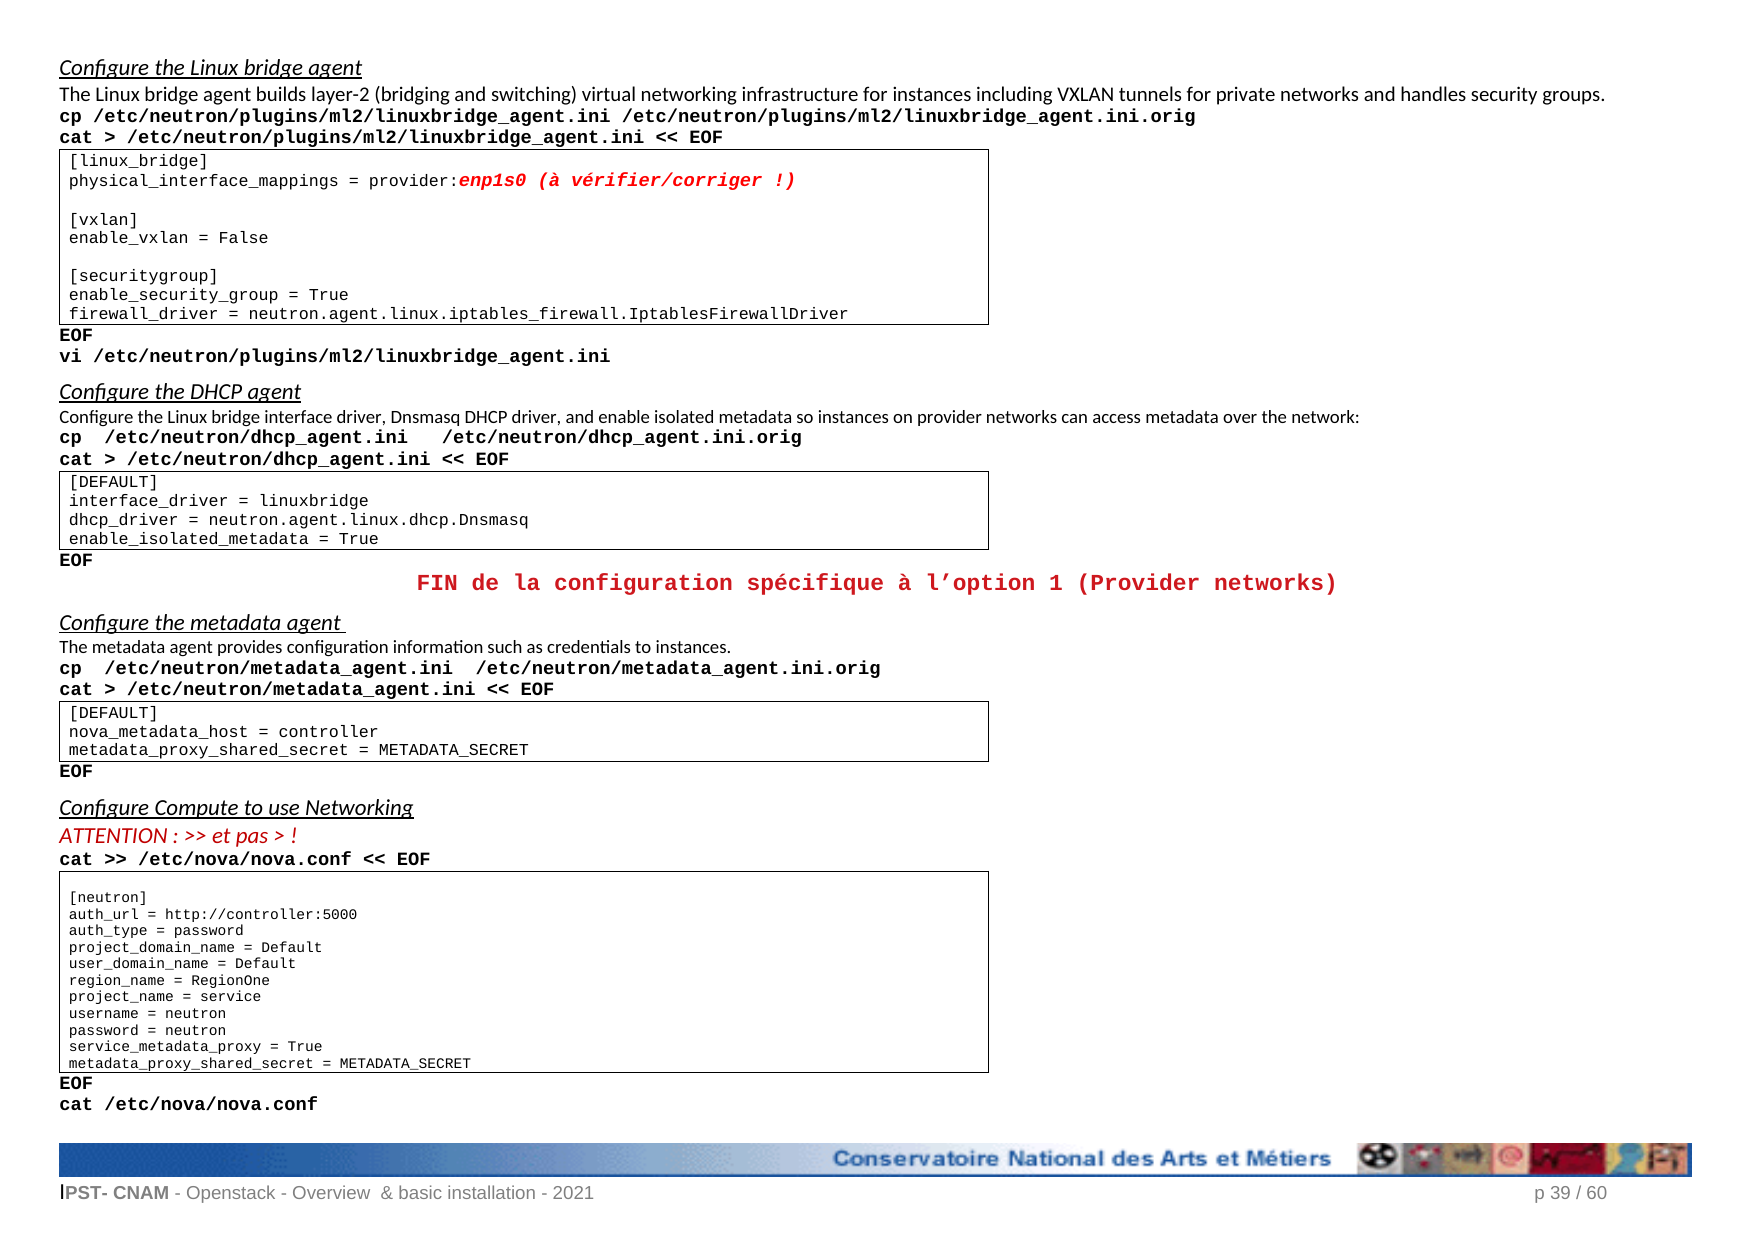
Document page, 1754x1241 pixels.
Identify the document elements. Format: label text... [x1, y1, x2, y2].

text enable_isolated_metadata = True [60, 527, 988, 549]
text EOF [59, 550, 1695, 572]
text FIN de la configuration spécifique à l’option 1 (Provider networks) [59, 572, 1695, 597]
text project_domain_name = Default [60, 937, 988, 953]
text EOF [59, 1073, 1695, 1095]
text EOF [59, 762, 1695, 783]
text cat /etc/nova/nova.conf [59, 1095, 1695, 1116]
text service_metadata_proxy = True [60, 1036, 988, 1053]
text [securitygroup] [60, 264, 988, 283]
text cp /etc/neutron/metadata_agent.ini /etc/neutron/metadata_agent.ini.orig [59, 659, 1695, 680]
text enable_vxlan = False [60, 227, 988, 249]
text Configure the metadata agent [59, 608, 1695, 636]
text cat > /etc/neutron/plugins/ml2/linuxbridge_agent.ini << EOF [59, 128, 1695, 149]
text username = neutron [60, 1003, 988, 1020]
text nova_metadata_host = controller [60, 720, 988, 739]
text ATTENTION : >> et pas > ! [59, 821, 1695, 849]
text Configure the DHCP agent [59, 377, 1695, 405]
text auth_type = password [60, 920, 988, 937]
text vi /etc/neutron/plugins/ml2/linuxbridge_agent.ini [59, 347, 1695, 368]
text [linux_bridge] [60, 150, 988, 168]
text EOF [59, 325, 1695, 347]
text password = neutron [60, 1020, 988, 1036]
text cp /etc/neutron/plugins/ml2/linuxbridge_agent.ini /etc/neutron/plugins/ml2/linuxbridge_agent.ini.orig [59, 107, 1695, 128]
text [neutron] [60, 887, 988, 904]
text interface_driver = linuxbridge [60, 489, 988, 508]
text Configure the Linux bridge interface driver, Dnsmasq DHCP driver, and enable isolated metadata so instances on provider networks can access metadata over the network: [59, 405, 1695, 428]
text cat > /etc/neutron/dhcp_agent.ini << EOF [59, 449, 1695, 471]
text cat >> /etc/nova/nova.conf << EOF [59, 849, 1695, 871]
text [DEFAULT] [60, 472, 988, 489]
text cat > /etc/neutron/metadata_agent.ini << EOF [59, 680, 1695, 701]
text [vxlan] [60, 208, 988, 227]
text metadata_proxy_shared_secret = METADATA_SECRET [60, 1053, 988, 1072]
text dhcp_driver = neutron.agent.linux.dhcp.Dnsmasq [60, 508, 988, 527]
text The metadata agent provides configuration information such as credentials to instances. [59, 636, 1695, 659]
text region_name = RegionOne [60, 970, 988, 987]
text enable_security_group = True [60, 283, 988, 302]
text auth_url = http://controller:5000 [60, 904, 988, 920]
text user_domain_name = Default [60, 953, 988, 970]
text Configure Compute to use Networking [59, 793, 1695, 821]
text cp /etc/neutron/dhcp_agent.ini /etc/neutron/dhcp_agent.ini.orig [59, 428, 1695, 449]
text physical_interface_mappings = provider:enp1s0 (à vérifier/corriger !) [60, 168, 988, 192]
text firewall_driver = neutron.agent.linux.iptables_firewall.IptablesFirewallDriver [60, 302, 988, 324]
text metadata_proxy_shared_secret = METADATA_SECRET [60, 739, 988, 761]
text The Linux bridge agent builds layer-2 (bridging and switching) virtual networking infrastructure for instances including VXLAN tunnels for private networks and handles security groups. [59, 81, 1695, 107]
text [DEFAULT] [60, 702, 988, 720]
text Configure the Linux bridge agent [59, 53, 1695, 81]
text project_name = service [60, 987, 988, 1003]
